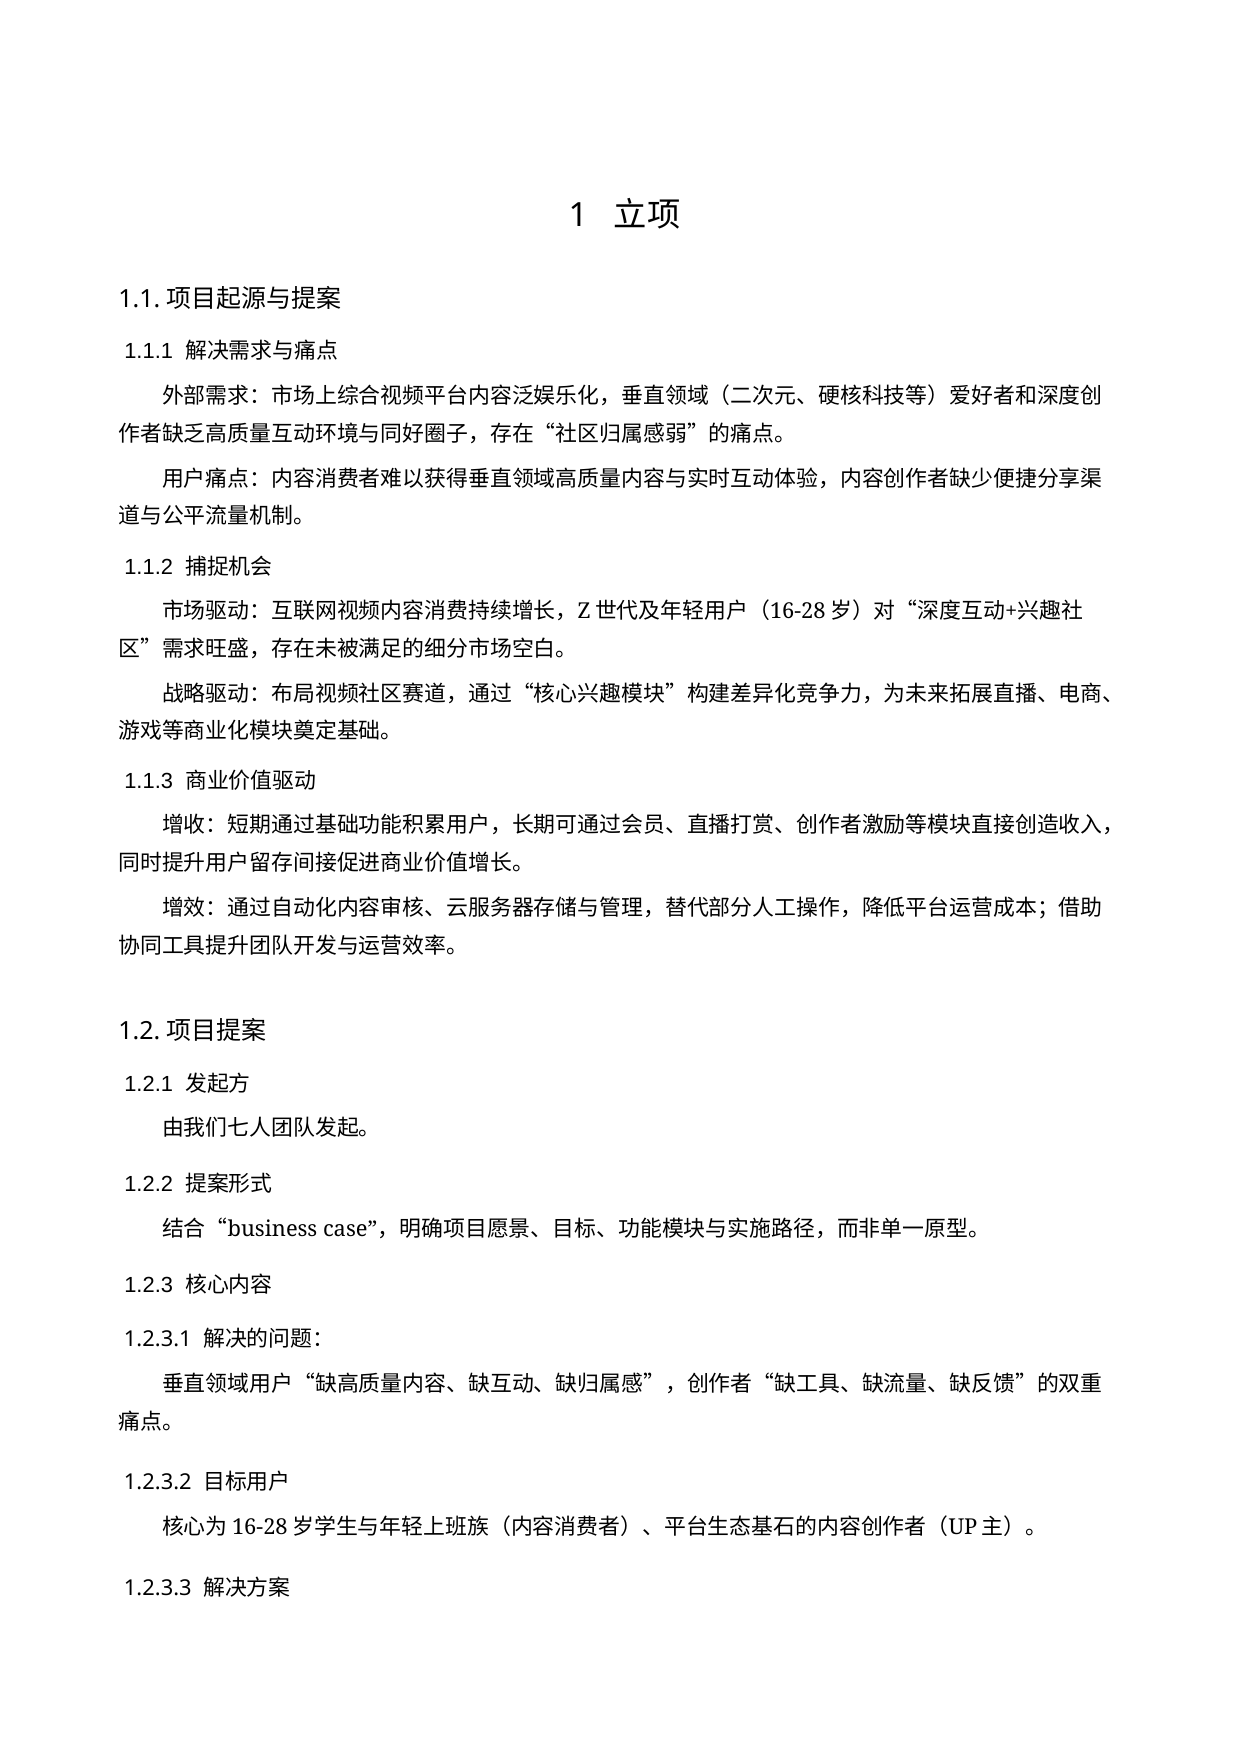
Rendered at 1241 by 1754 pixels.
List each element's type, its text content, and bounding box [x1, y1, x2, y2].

subtitle 解决方案 [118, 1570, 1122, 1602]
subtitle 提案形式 [118, 1166, 1122, 1198]
subtitle 项目起源与提案 [118, 278, 1122, 314]
text 战略驱动：布局视频社区赛道，通过“核心兴趣模块”构建差异化竞争力，为未来拓展直播、电商、游戏等商业化模块奠定基础。 [118, 676, 1122, 745]
subtitle 项目提案 [118, 1011, 1122, 1047]
text 垂直领域用户“缺高质量内容、缺互动、缺归属感”，创作者“缺工具、缺流量、缺反馈”的双重痛点。 [118, 1366, 1122, 1435]
subtitle 核心内容 [118, 1267, 1122, 1299]
subtitle 捕捉机会 [118, 549, 1122, 580]
text 结合“business case”，明确项目愿景、目标、功能模块与实施路径，而非单一原型。 [118, 1211, 1122, 1242]
subtitle 立项 [118, 188, 1122, 236]
text 市场驱动：互联网视频内容消费持续增长，Z世代及年轻用户（16-28岁）对“深度互动+兴趣社区”需求旺盛，存在未被满足的细分市场空白。 [118, 593, 1122, 663]
text 增收：短期通过基础功能积累用户，长期可通过会员、直播打赏、创作者激励等模块直接创造收入，同时提升用户留存间接促进商业价值增长。 [118, 807, 1122, 877]
subtitle 解决需求与痛点 [118, 333, 1122, 365]
text 外部需求：市场上综合视频平台内容泛娱乐化，垂直领域（二次元、硬核科技等）爱好者和深度创作者缺乏高质量互动环境与同好圈子，存在“社区归属感弱”的痛点。 [118, 378, 1122, 447]
subtitle 目标用户 [118, 1464, 1122, 1496]
text 由我们七人团队发起。 [118, 1110, 1122, 1142]
text 增效：通过自动化内容审核、云服务器存储与管理，替代部分人工操作，降低平台运营成本；借助协同工具提升团队开发与运营效率。 [118, 890, 1122, 959]
subtitle 解决的问题： [118, 1321, 1122, 1353]
subtitle 商业价值驱动 [118, 763, 1122, 795]
subtitle 发起方 [118, 1066, 1122, 1097]
text 核心为16-28岁学生与年轻上班族（内容消费者）、平台生态基石的内容创作者（UP主）。 [118, 1509, 1122, 1541]
text 用户痛点：内容消费者难以获得垂直领域高质量内容与实时互动体验，内容创作者缺少便捷分享渠道与公平流量机制。 [118, 461, 1122, 530]
